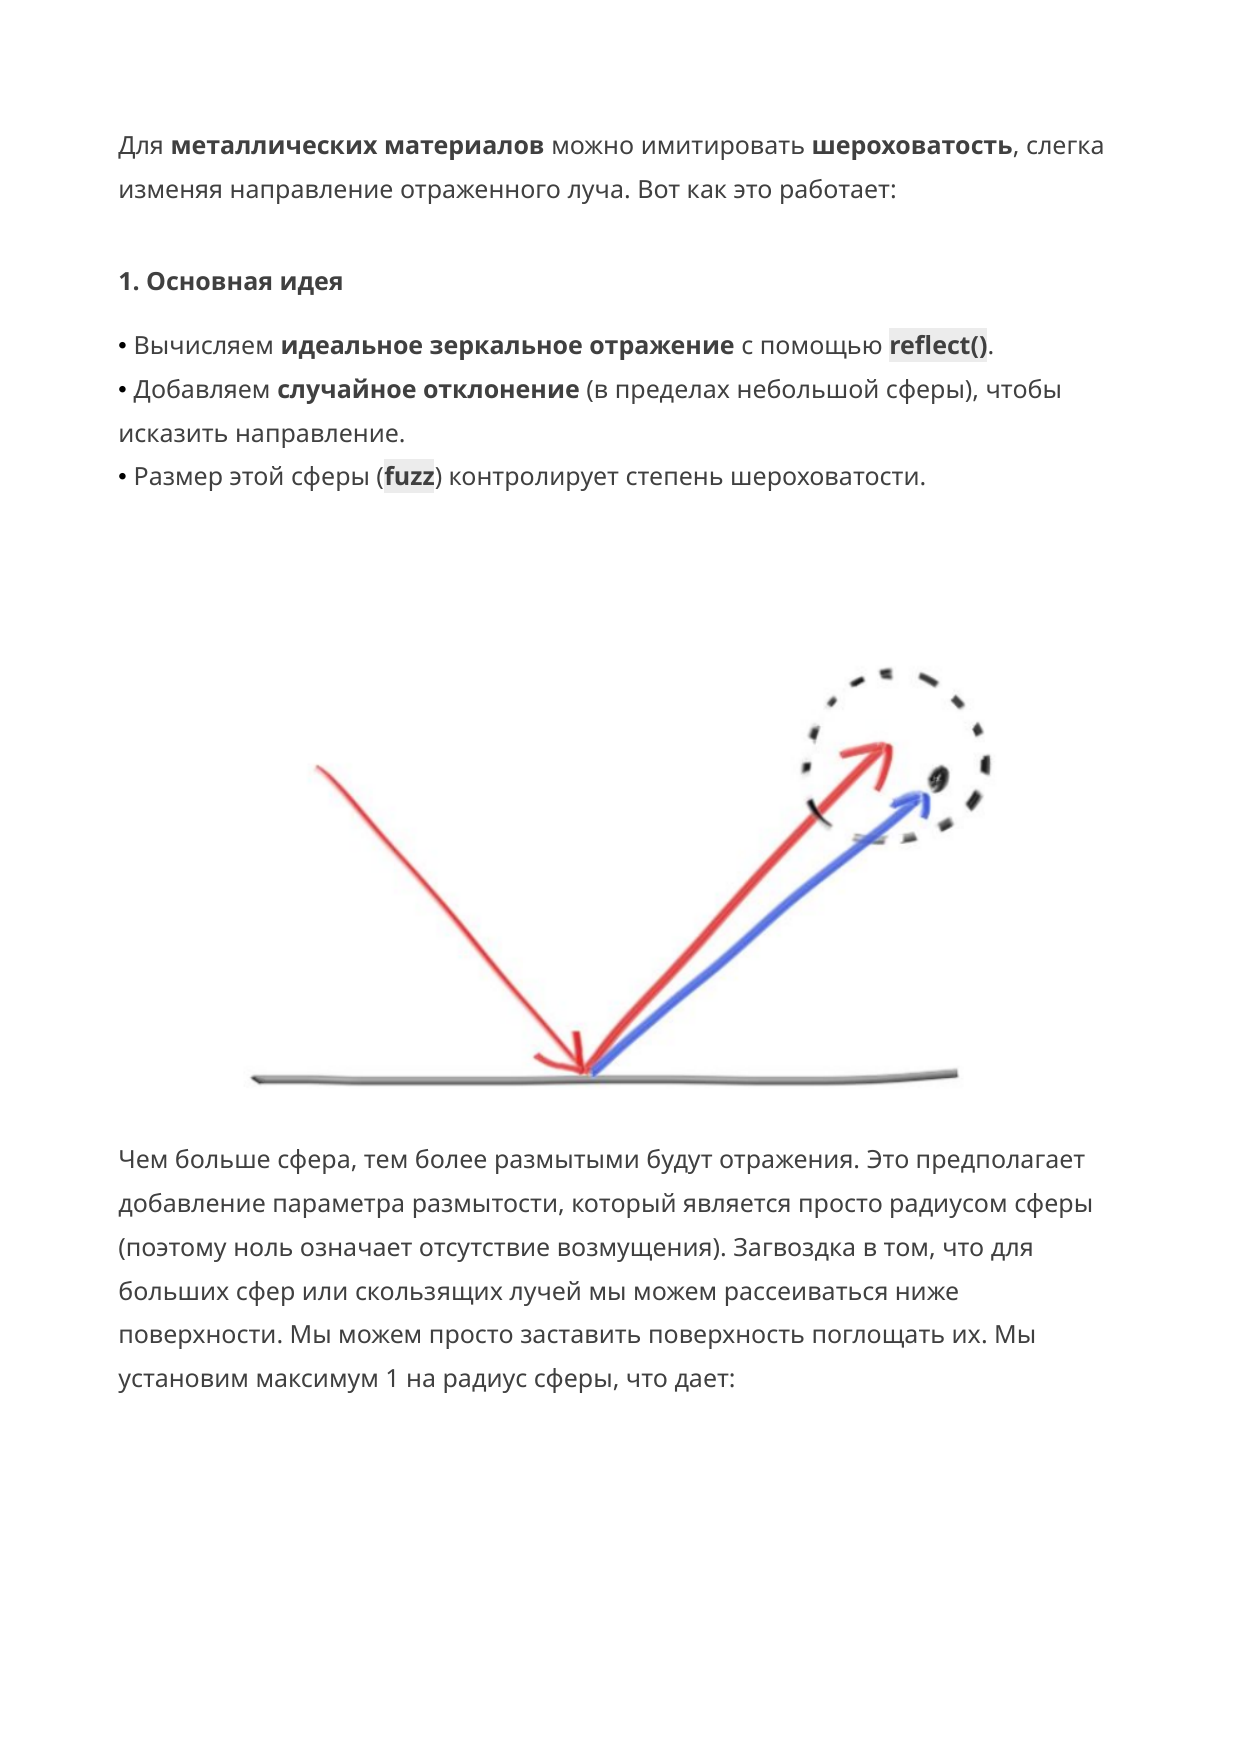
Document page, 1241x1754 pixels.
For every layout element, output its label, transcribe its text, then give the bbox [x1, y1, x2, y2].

list Добавляем случайное отклонение (в пределах небольшой сферы), чтобы исказить направление. [118, 362, 1122, 449]
list Размер этой сферы (fuzz) контролирует степень шероховатости. [118, 449, 1122, 493]
list Вычисляем идеальное зеркальное отражение с помощью reflect(). [118, 318, 1122, 362]
text Для металлических материалов можно имитировать шероховатость, слегка изменяя направление отраженного луча. Вот как это работает: [118, 118, 1122, 206]
subtitle 1. Основная идея [118, 254, 1122, 298]
picture [220, 577, 1020, 1102]
text Чем больше сфера, тем более размытыми будут отражения. Это предполагает добавление параметра размытости, который является просто радиусом сферы (поэтому ноль означает отсутствие возмущения). Загвоздка в том, что для больших сфер или скользящих лучей мы можем рассеиваться ниже поверхности. Мы можем просто заставить поверхность поглощать их. Мы установим максимум 1 на радиус сферы, что дает: [118, 598, 1122, 1395]
